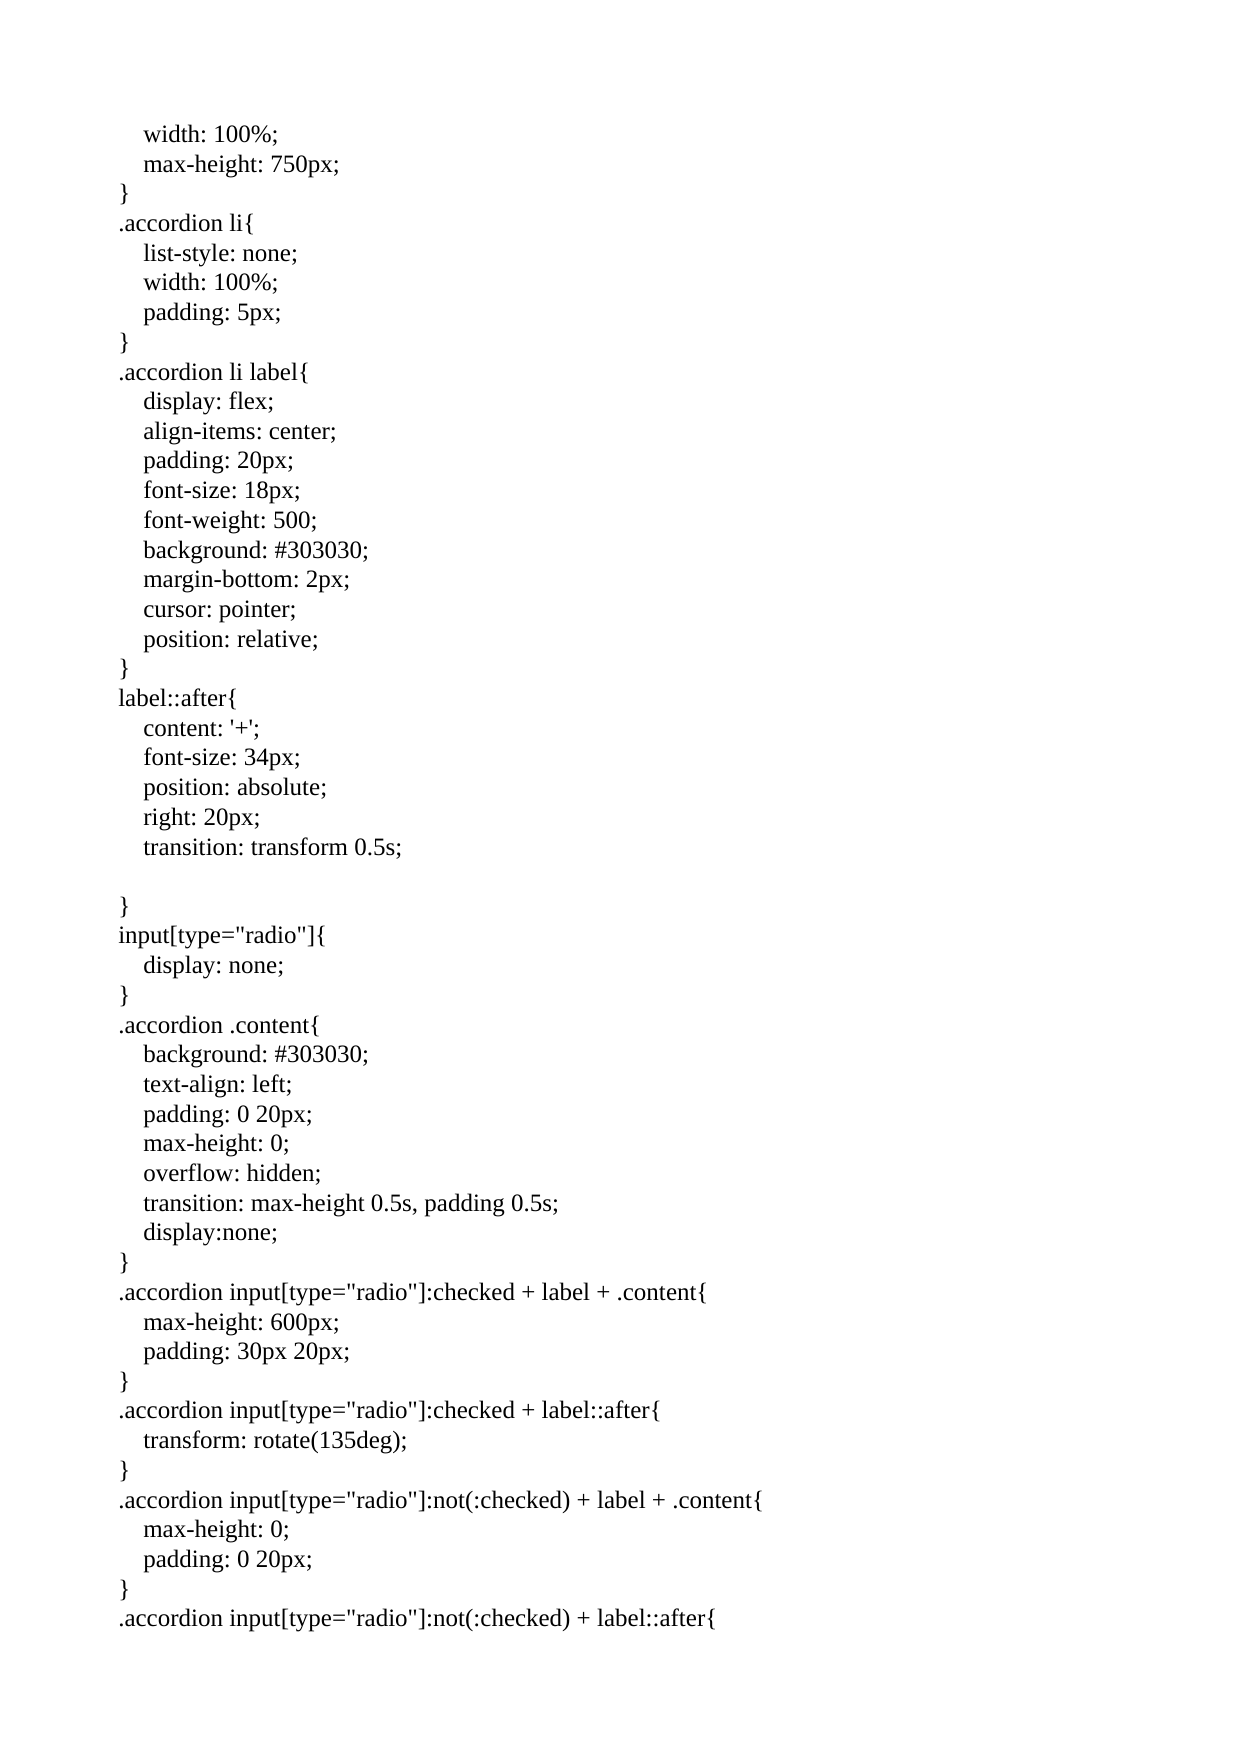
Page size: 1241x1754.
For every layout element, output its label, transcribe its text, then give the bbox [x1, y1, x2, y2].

text .accordion li{ [118, 207, 1122, 237]
text width: 100%; [118, 267, 1122, 296]
text } [118, 326, 1122, 356]
text max-height: 750px; [118, 148, 1122, 177]
text padding: 0 20px; [118, 1098, 1122, 1127]
text background: #303030; [118, 1038, 1122, 1068]
text content: '+'; [118, 712, 1122, 742]
text } [118, 1246, 1122, 1276]
text position: relative; [118, 623, 1122, 652]
text position: absolute; [118, 771, 1122, 801]
text overflow: hidden; [118, 1157, 1122, 1187]
text .accordion li label{ [118, 356, 1122, 385]
text transition: transform 0.5s; [118, 831, 1122, 860]
text padding: 5px; [118, 296, 1122, 326]
text transition: max-height 0.5s, padding 0.5s; [118, 1187, 1122, 1217]
text .accordion .content{ [118, 1009, 1122, 1038]
text } [118, 652, 1122, 682]
text } [118, 1454, 1122, 1484]
text font-size: 18px; [118, 474, 1122, 504]
text display:none; [118, 1217, 1122, 1246]
text max-height: 600px; [118, 1306, 1122, 1335]
text margin-bottom: 2px; [118, 563, 1122, 593]
text align-items: center; [118, 415, 1122, 445]
text display: none; [118, 949, 1122, 979]
text display: flex; [118, 385, 1122, 415]
text list-style: none; [118, 237, 1122, 267]
text cursor: pointer; [118, 593, 1122, 623]
text } [118, 979, 1122, 1009]
text text-align: left; [118, 1068, 1122, 1098]
text .accordion input[type="radio"]:not(:checked) + label + .content{ [118, 1484, 1122, 1513]
text input[type="radio"]{ [118, 920, 1122, 949]
text } [118, 890, 1122, 920]
text padding: 30px 20px; [118, 1335, 1122, 1365]
text label::after{ [118, 682, 1122, 712]
text } [118, 1573, 1122, 1602]
text } [118, 177, 1122, 207]
text max-height: 0; [118, 1513, 1122, 1543]
text .accordion input[type="radio"]:checked + label::after{ [118, 1395, 1122, 1424]
text font-weight: 500; [118, 504, 1122, 534]
text .accordion input[type="radio"]:checked + label + .content{ [118, 1276, 1122, 1306]
text font-size: 34px; [118, 742, 1122, 771]
text .accordion input[type="radio"]:not(:checked) + label::after{ [118, 1602, 1122, 1632]
text transform: rotate(135deg); [118, 1424, 1122, 1454]
text right: 20px; [118, 801, 1122, 831]
text width: 100%; [118, 118, 1122, 148]
text background: #303030; [118, 534, 1122, 563]
text max-height: 0; [118, 1127, 1122, 1157]
text } [118, 1365, 1122, 1395]
text padding: 20px; [118, 445, 1122, 474]
text padding: 0 20px; [118, 1543, 1122, 1573]
